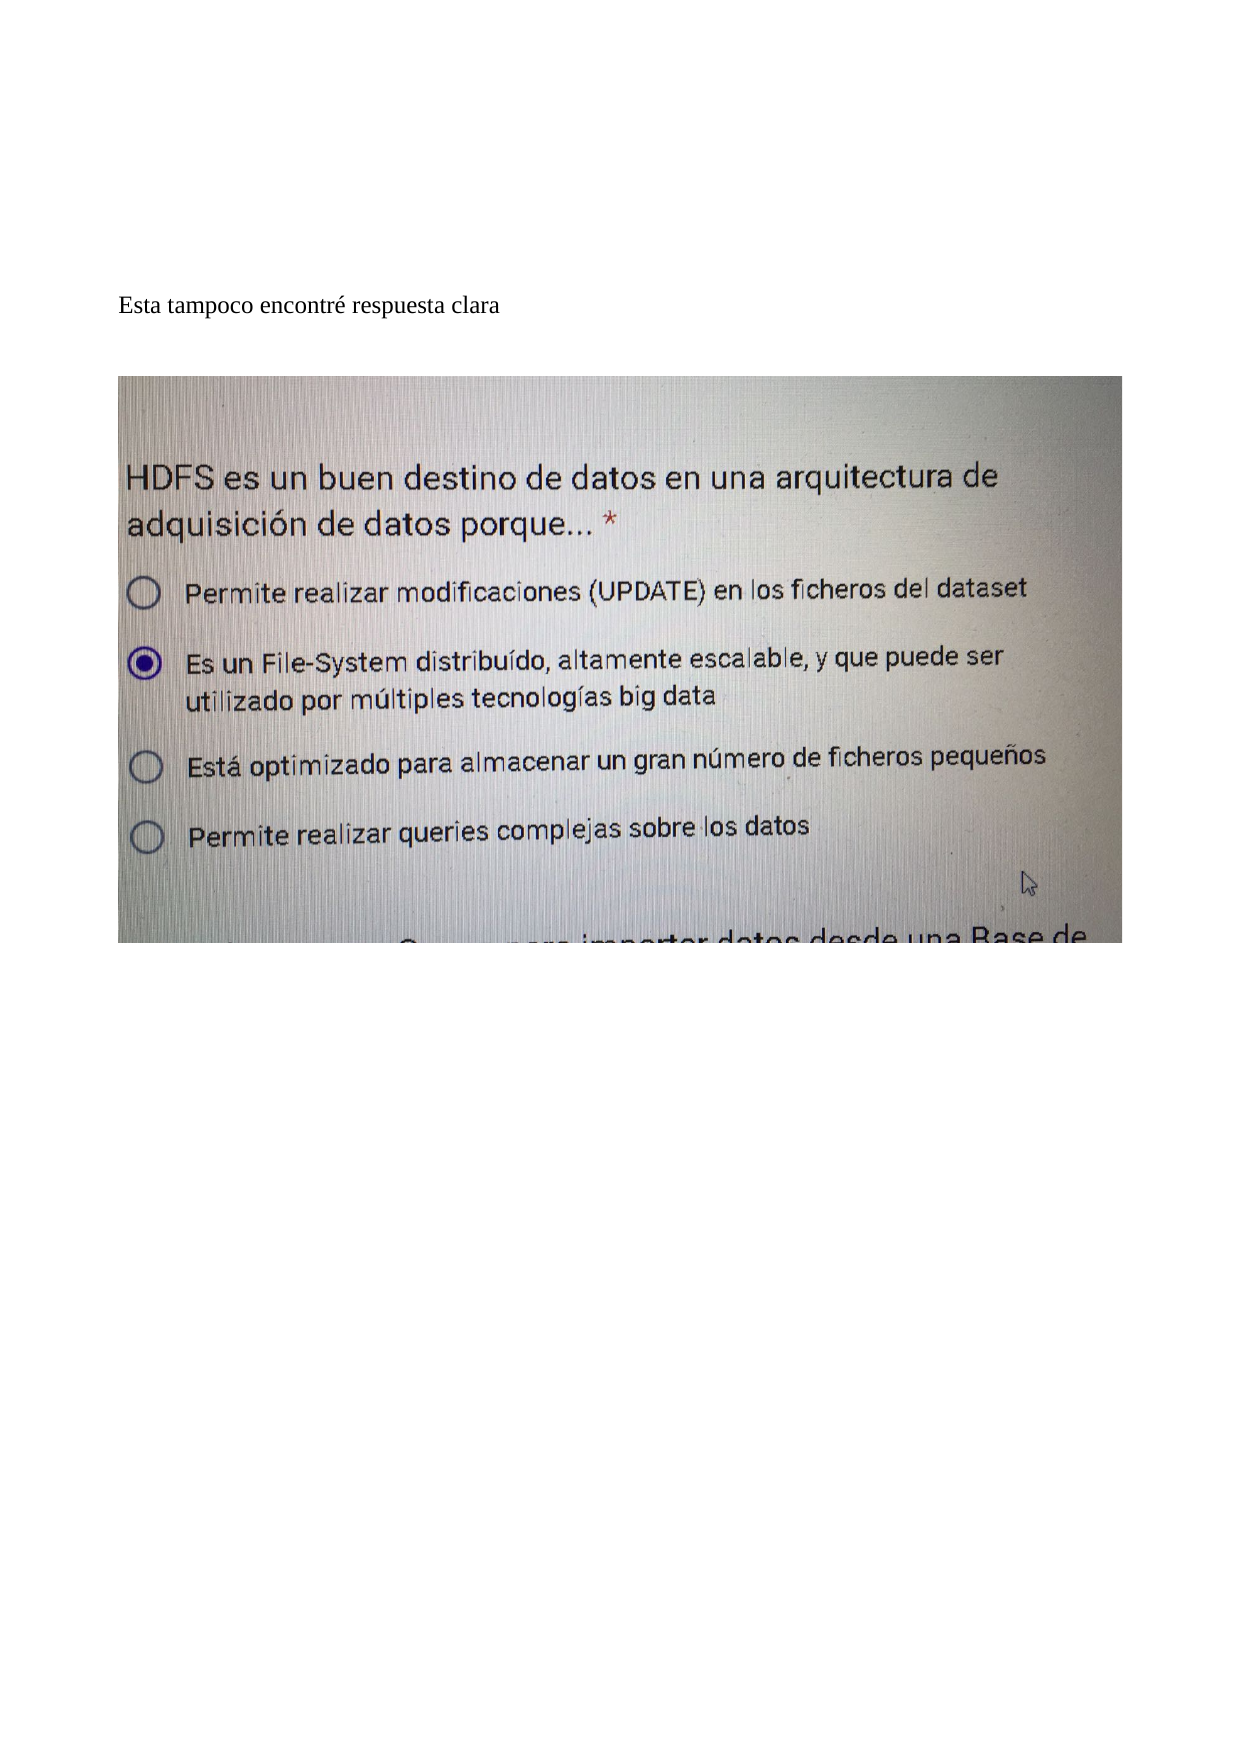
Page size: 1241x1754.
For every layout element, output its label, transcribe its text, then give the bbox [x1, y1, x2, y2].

picture [118, 376, 1123, 943]
text Esta tampoco encontré respuesta clara [118, 291, 1122, 319]
